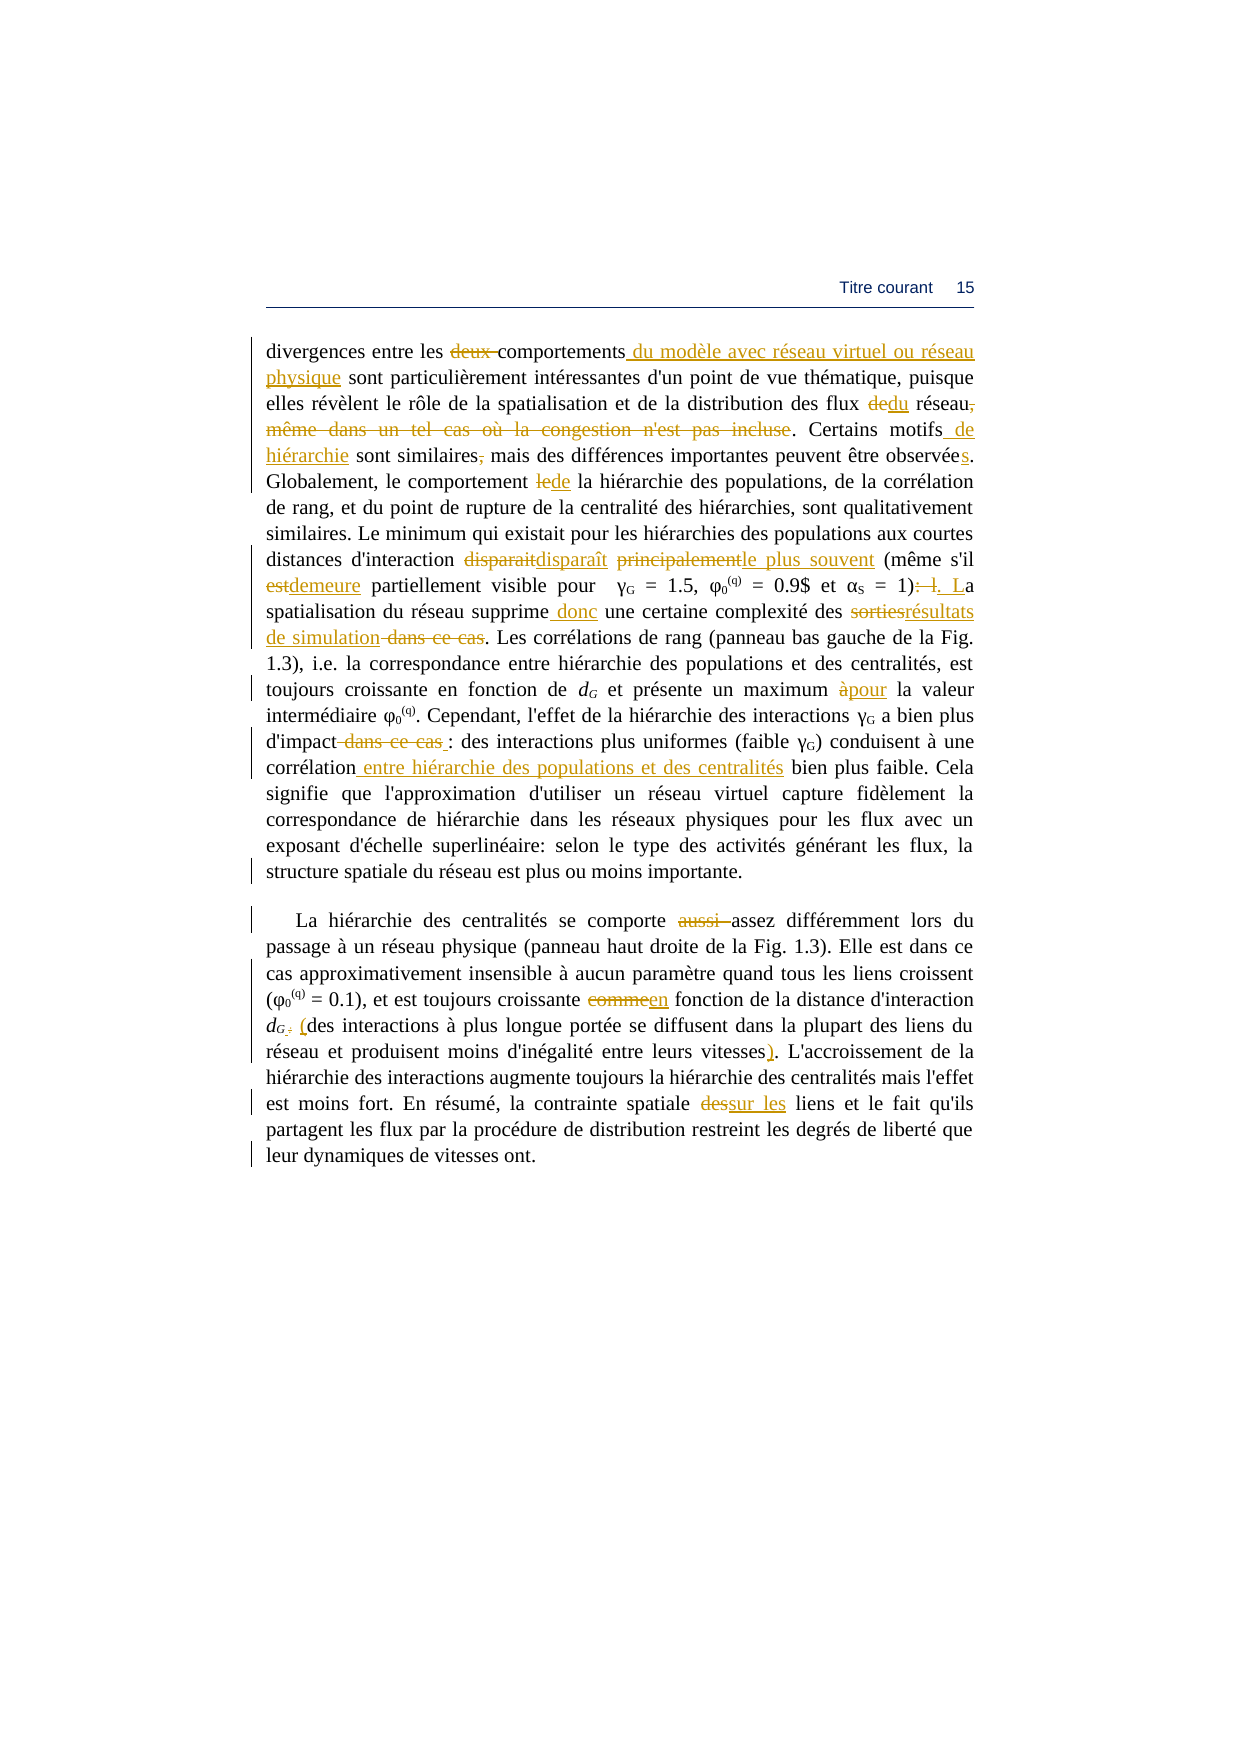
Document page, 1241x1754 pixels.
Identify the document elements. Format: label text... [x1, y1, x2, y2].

text Le plan d’expérience adopté pour étudier les motifs de hiérarchie des résultats du modèle avec un réseau physique est exactement le même. Nous montrons en Fig. 1.3 les mêmes indicateurs pour le même espace de paramètres. Les divergences entre les comportements du modèle avec réseau virtuel ou réseau physique sont particulièrement intéressantes d'un point de vue thématique, puisque elles révèlent le rôle de la spatialisation et de la distribution des flux du réseau. Certains motifs de hiérarchie sont similaires mais des différences importantes peuvent être observées. Globalement, le comportement de la hiérarchie des populations, de la corrélation de rang, et du point de rupture de la centralité des hiérarchies, sont qualitativement similaires. Le minimum qui existait pour les hiérarchies des populations aux courtes distances d'interaction disparaît le plus souvent (même s'il demeure partiellement visible pour γG = 1.5, φ0(q) = 0.9$ et αS = 1). La spatialisation du réseau supprime donc une certaine complexité des résultats de simulation. Les corrélations de rang (panneau bas gauche de la Fig. 1.3), i.e. la correspondance entre hiérarchie des populations et des centralités, est toujours croissante en fonction de dG et présente un maximum pour la valeur intermédiaire φ0(q). Cependant, l'effet de la hiérarchie des interactions γG a bien plus d'impact : des interactions plus uniformes (faible γG) conduisent à une corrélation entre hiérarchie des populations et des centralités bien plus faible. Cela signifie que l'approximation d'utiliser un réseau virtuel capture fidèlement la correspondance de hiérarchie dans les réseaux physiques pour les flux avec un exposant d'échelle superlinéaire: selon le type des activités générant les flux, la structure spatiale du réseau est plus ou moins importante. [266, 337, 974, 883]
text La hiérarchie des centralités se comporte assez différemment lors du passage à un réseau physique (panneau haut droite de la Fig. 1.3). Elle est dans ce cas approximativement insensible à aucun paramètre quand tous les liens croissent (φ0(q) = 0.1), et est toujours croissante en fonction de la distance d'interaction dG (des interactions à plus longue portée se diffusent dans la plupart des liens du réseau et produisent moins d'inégalité entre leurs vitesses). L'accroissement de la hiérarchie des interactions augmente toujours la hiérarchie des centralités mais l'effet est moins fort. En résumé, la contrainte spatiale sur les liens et le fait qu'ils partagent les flux par la procédure de distribution restreint les degrés de liberté que leur dynamiques de vitesses ont. [266, 906, 974, 1167]
